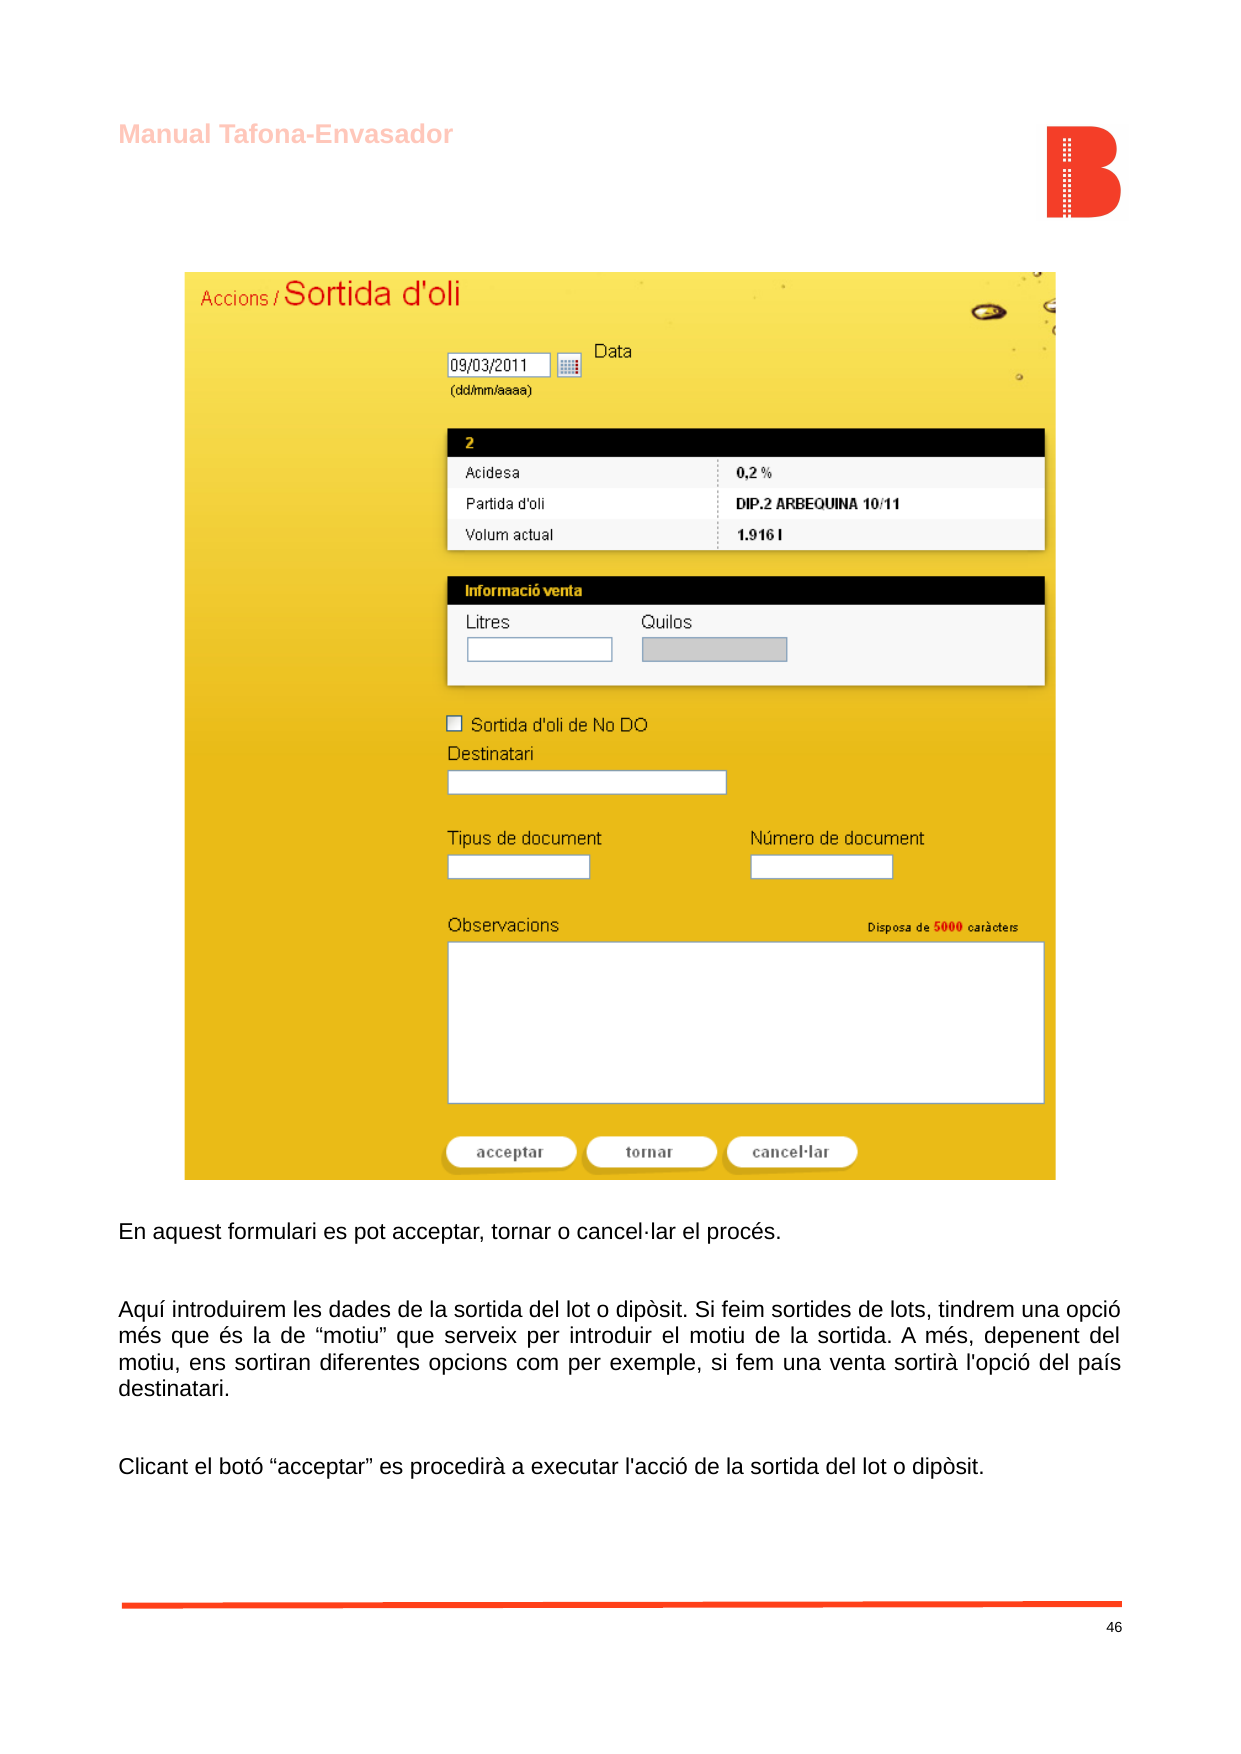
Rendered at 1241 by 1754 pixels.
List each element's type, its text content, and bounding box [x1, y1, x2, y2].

text Clicant el botó “acceptar” es procedirà a executar l'acció de la sortida del lot o dipòsit. [118, 1453, 1122, 1479]
text Aquí introduirem les dades de la sortida del lot o dipòsit. Si feim sortides de lots, tindrem una opció més que és la de “motiu” que serveix per introduir el motiu de la sortida. A més, depenent del motiu, ens sortiran diferentes opcions com per exemple, si fem una venta sortirà l'opció del país destinatari. [118, 1296, 1122, 1401]
picture [1036, 124, 1130, 221]
picture [184, 272, 1056, 1180]
text En aquest formulari es pot acceptar, tornar o cancel·lar el procés. [118, 1218, 1122, 1244]
